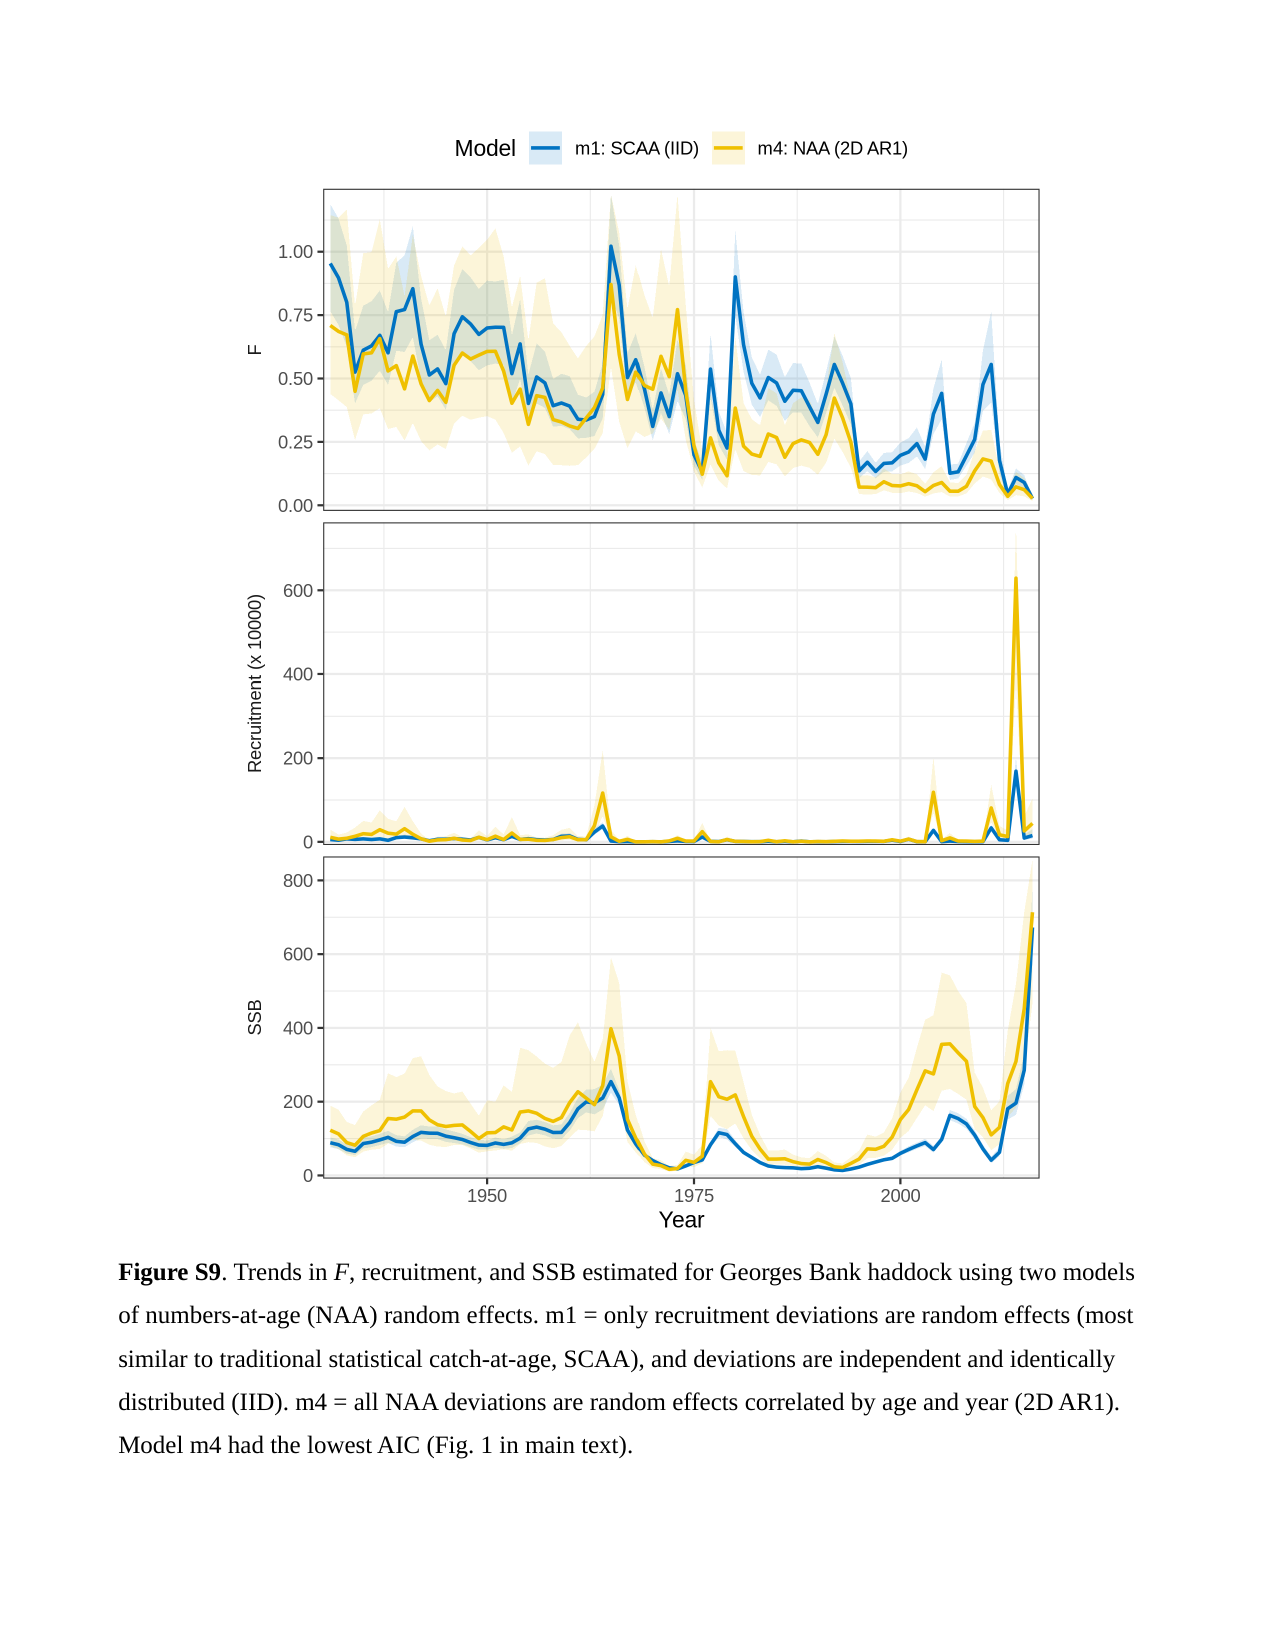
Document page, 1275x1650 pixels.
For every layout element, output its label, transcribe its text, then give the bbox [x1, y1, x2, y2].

text Figure S9. Trends in F, recruitment, and SSB estimated for Georges Bank haddock using two models of numbers-at-age (NAA) random effects. m1 = only recruitment deviations are random effects (most similar to traditional statistical catch-at-age, SCAA), and deviations are independent and identically distributed (IID). m4 = all NAA deviations are random effects correlated by age and year (2D AR1). Model m4 had the lowest AIC (Fig. 1 in main text). [118, 1257, 1157, 1459]
picture [225, 118, 1050, 1244]
